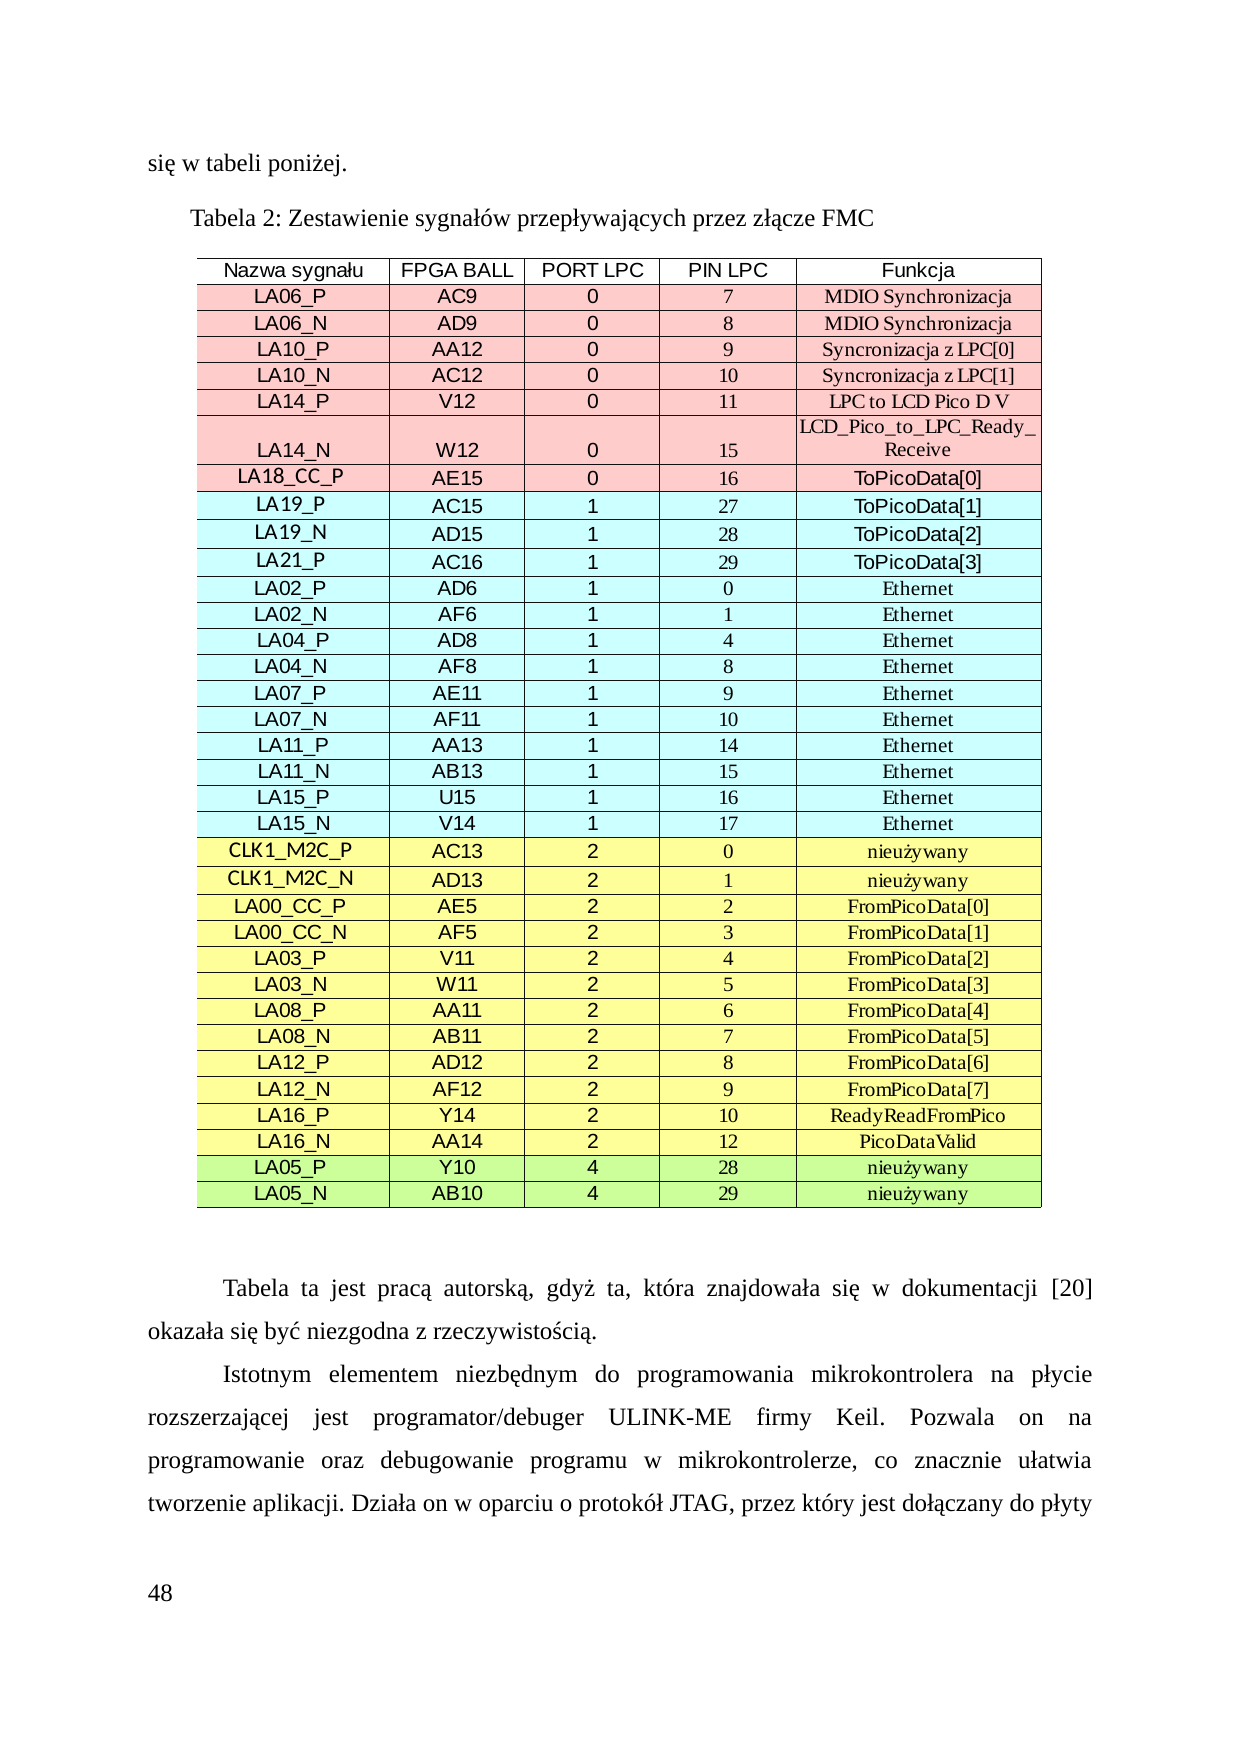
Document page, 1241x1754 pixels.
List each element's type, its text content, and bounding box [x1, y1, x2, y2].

text Tabela ta jest pracą autorską, gdyż ta, która znajdowała się w dokumentacji [20] okazała się być niezgodna z rzeczywistością. [148, 1273, 1093, 1344]
text się w tabeli poniżej. [148, 148, 1093, 176]
text Tabela 2: Zestawienie sygnałów przepływających przez złącze FMC [190, 203, 1051, 232]
text Istotnym elementem niezbędnym do programowania mikrokontrolera na płycie rozszerzającej jest programator/debuger ULINK-ME firmy Keil. Pozwala on na programowanie oraz debugowanie programu w mikrokontrolerze, co znacznie ułatwia tworzenie aplikacji. Działa on w oparciu o protokół JTAG, przez który jest dołączany do płyty [148, 1359, 1093, 1517]
